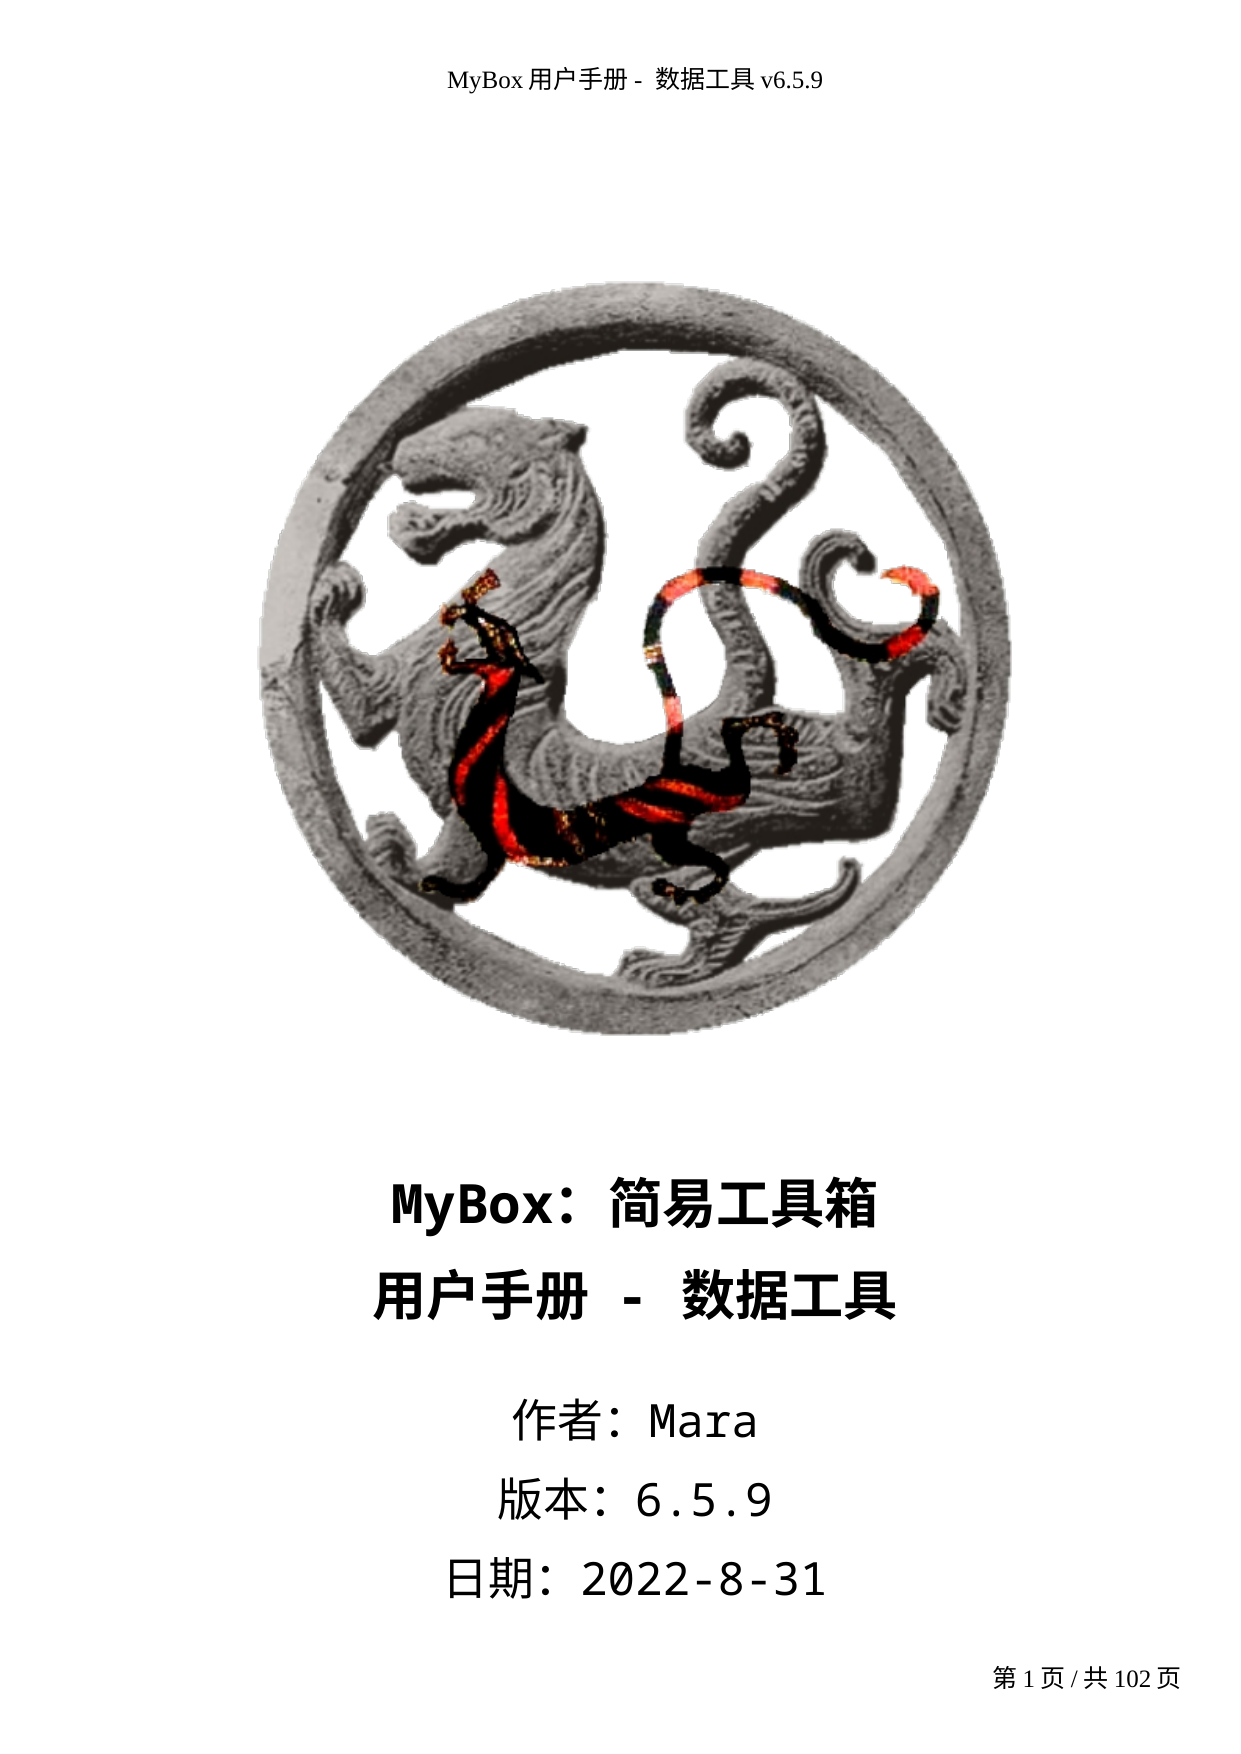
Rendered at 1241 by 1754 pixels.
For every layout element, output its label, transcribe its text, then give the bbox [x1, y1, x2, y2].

text 用户手册 - 数据工具 [88, 1252, 1181, 1331]
picture [244, 268, 1026, 1050]
subtitle MyBox：简易工具箱 [88, 1161, 1181, 1239]
text 版本：6.5.9 [88, 1463, 1181, 1530]
text 作者：Mara [88, 1384, 1181, 1451]
text 日期：2022-8-31 [88, 1543, 1181, 1609]
